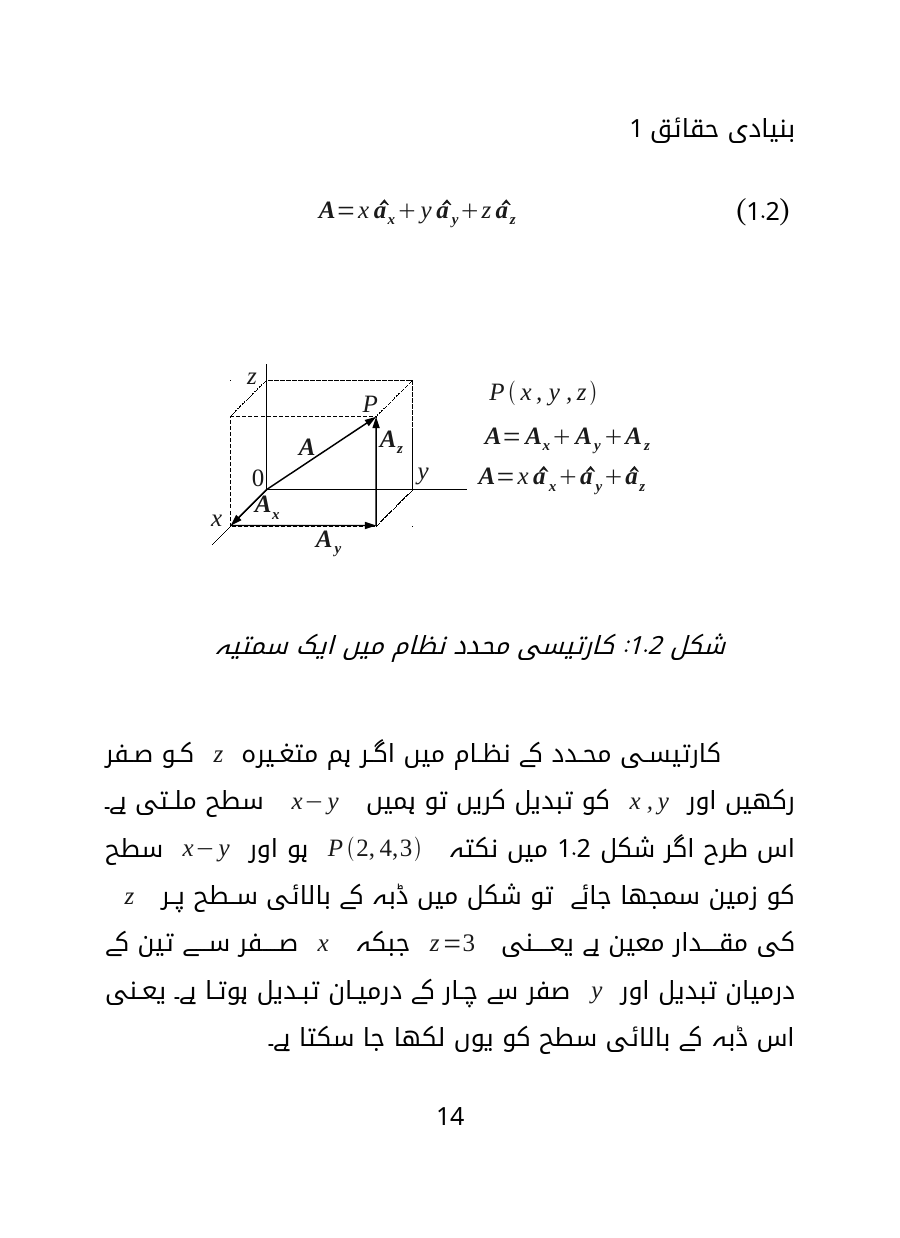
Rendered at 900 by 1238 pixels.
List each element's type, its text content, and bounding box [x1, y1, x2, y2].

table_header (1.2) [718, 183, 795, 254]
text کارتیسی محدد کے نظام میں اگر ہم متغیرہکو صفر رکھیں اورکو تبدیل کریں تو ہمیں سطح ملتی ہے۔ اس طرح اگر شکل 1.2 میں نکتہ ہو اورسطح کو زمین سمجھا جائے تو شکل میں ڈبہ کے بالائی سطح پر کی مقدار معین ہے یعنی جبکہ صفر سے تین کے درمیان تبدیل اورصفر سے چار کے درمیان تبدیل ہوتا ہے۔ یعنی اس ڈبہ کے بالائی سطح کو یوں لکھا جا سکتا ہے۔ [105, 730, 795, 1062]
table_header [105, 183, 718, 254]
text شکل 1.2: کارتیسی محدد نظام میں ایک سمتیہ [174, 300, 725, 670]
